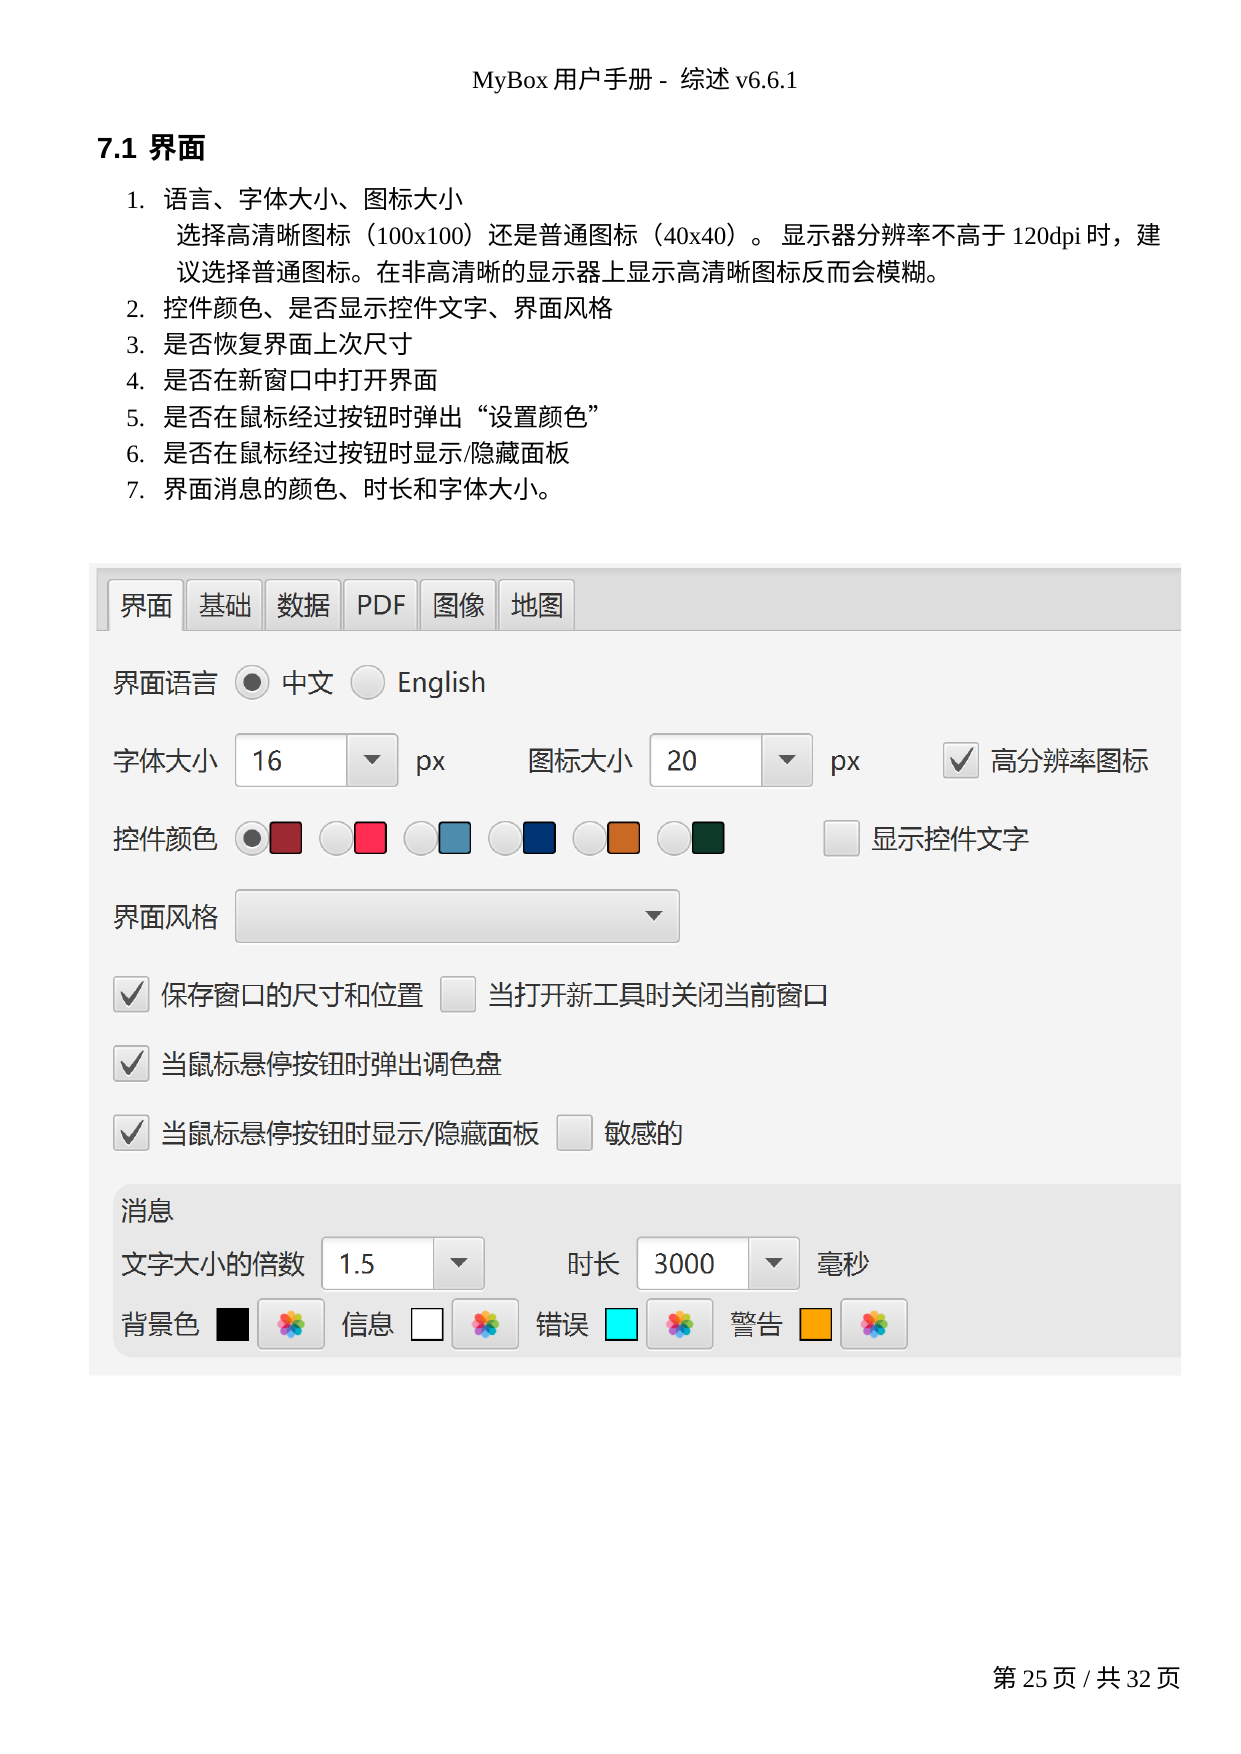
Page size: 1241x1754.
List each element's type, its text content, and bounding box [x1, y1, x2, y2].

list 语言、字体大小、图标大小 [126, 179, 1181, 216]
list 是否恢复界面上次尺寸 [126, 324, 1181, 361]
list 是否在新窗口中打开界面 [126, 361, 1181, 397]
subtitle 界面 [88, 125, 1181, 167]
list 是否在鼠标经过按钮时弹出“设置颜色” [126, 397, 1181, 433]
text 选择高清晰图标（100x100）还是普通图标（40x40）。 显示器分辨率不高于120dpi时，建议选择普通图标。在非高清晰的显示器上显示高清晰图标反而会模糊。 [176, 216, 1181, 288]
list 是否在鼠标经过按钮时显示/隐藏面板 [126, 433, 1181, 469]
list 界面消息的颜色、时长和字体大小。 [126, 469, 1181, 506]
list 控件颜色、是否显示控件文字、界面风格 [126, 288, 1181, 324]
picture [88, 563, 1182, 1376]
